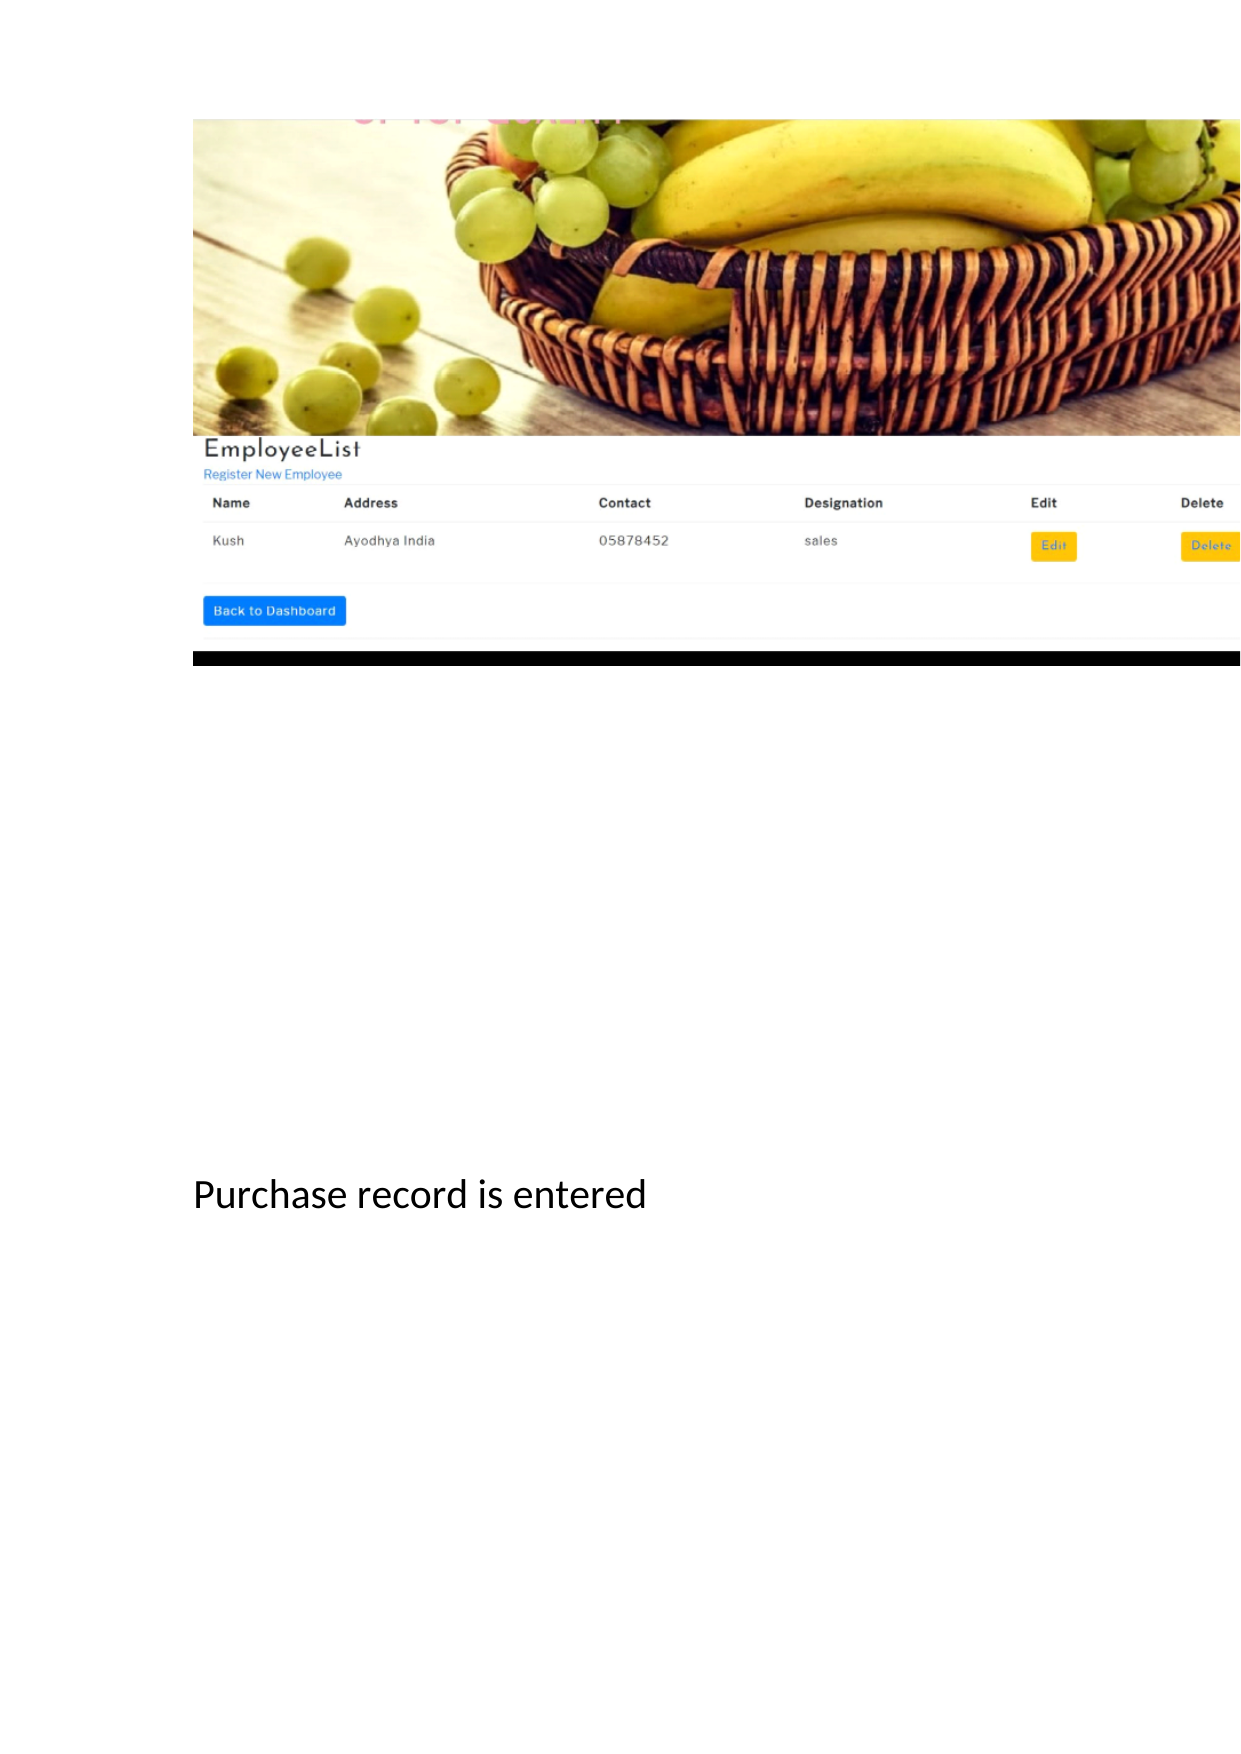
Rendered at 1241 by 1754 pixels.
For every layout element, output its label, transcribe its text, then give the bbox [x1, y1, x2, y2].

text Purchase record is entered [118, 1168, 1122, 1218]
